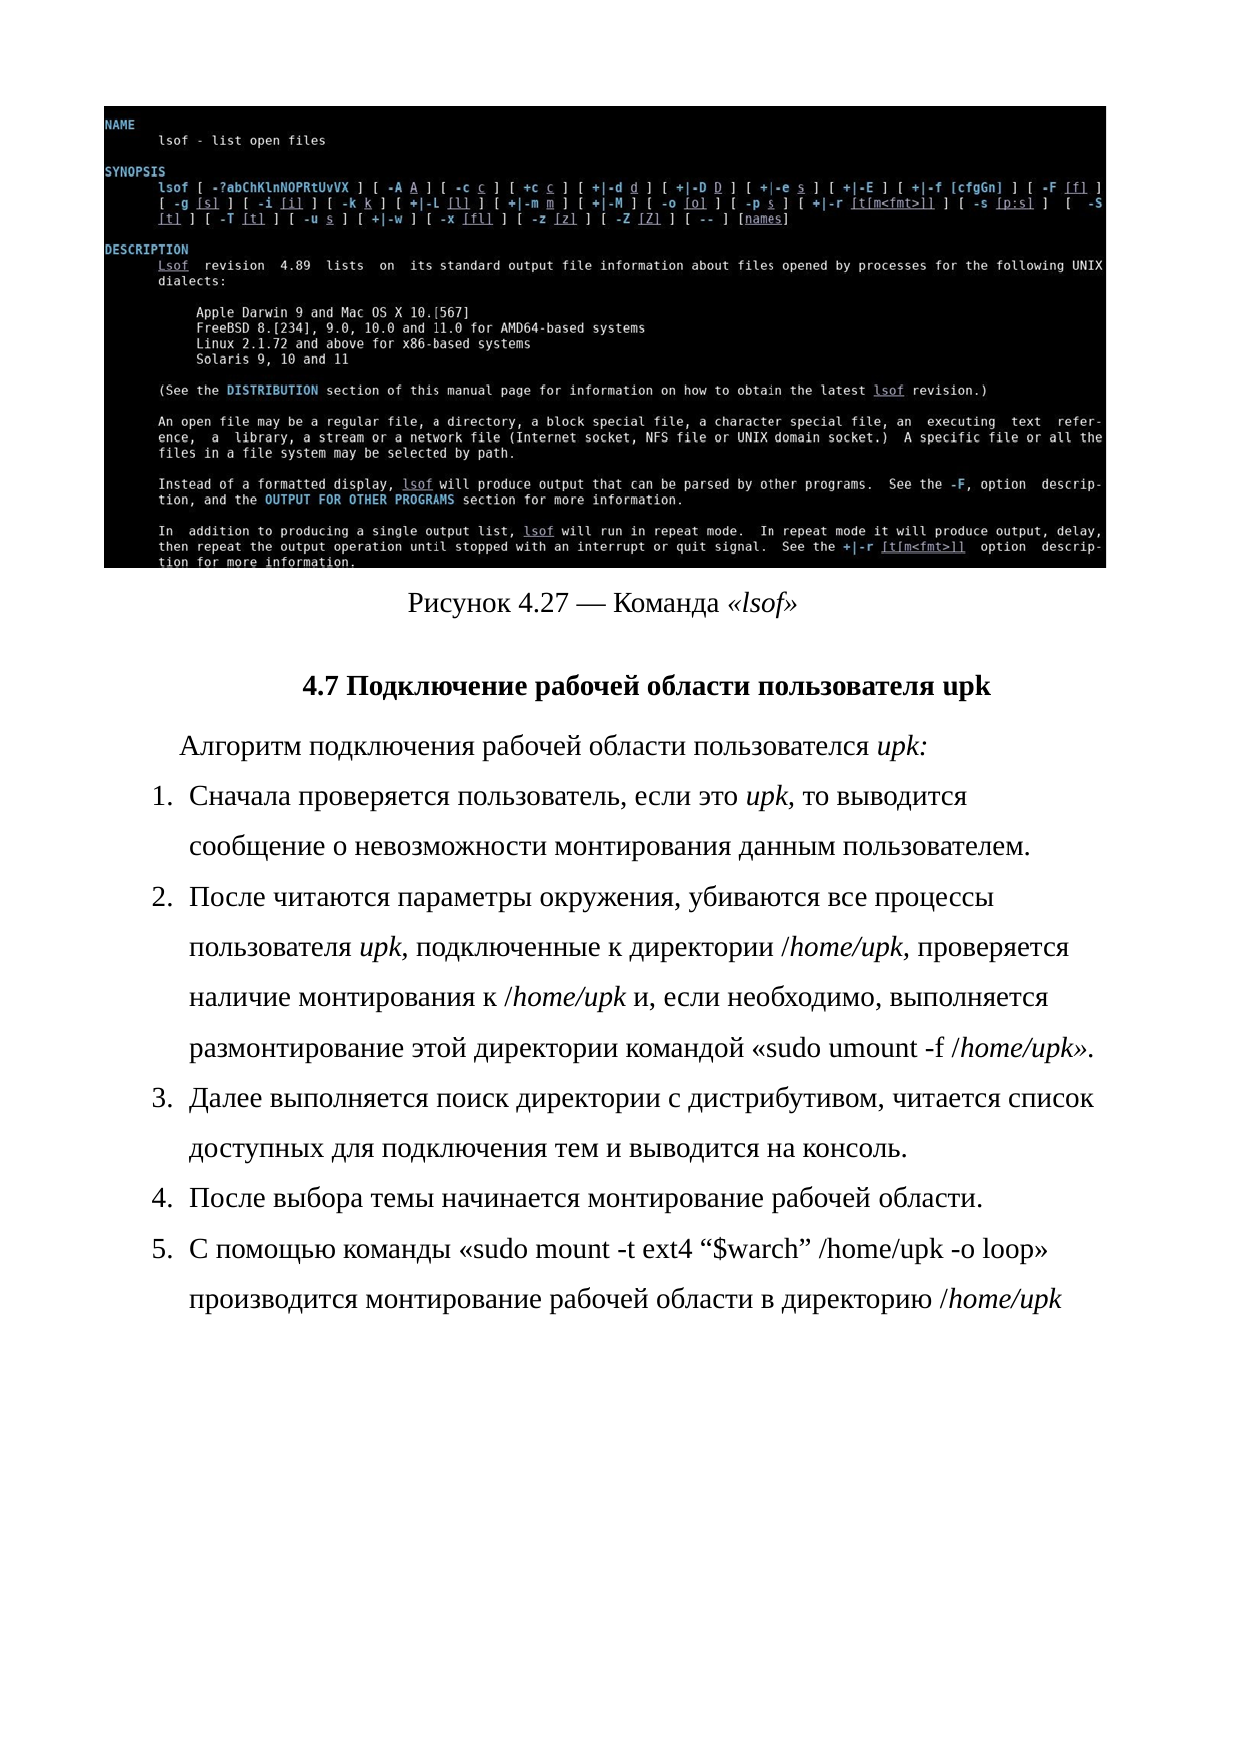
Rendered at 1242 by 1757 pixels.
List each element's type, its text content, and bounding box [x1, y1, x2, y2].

list После читаются параметры окружения, убиваются все процессы пользователя upk, подключенные к директории /home/upk, проверяется наличие монтирования к /home/upk и, если необходимо, выполняется размонтирование этой директории командой «sudo umount -f /home/upk». [151, 879, 1106, 1063]
text Рисунок 4.27 — Команда «lsof» [102, 568, 1106, 618]
list Сначала проверяется пользователь, если это upk, то выводится сообщение о невозможности монтирования данным пользователем. [151, 778, 1106, 862]
list После выбора темы начинается монтирование рабочей области. [151, 1181, 1106, 1214]
subtitle 4.7 Подключение рабочей области пользователя upk [187, 668, 1106, 701]
list Далее выполняется поиск директории с дистрибутивом, читается список доступных для подключения тем и выводится на консоль. [151, 1080, 1106, 1164]
list С помощью команды «sudo mount -t ext4 “$warch” /home/upk -o loop» производится монтирование рабочей области в директорию /home/upk [151, 1231, 1106, 1315]
text Алгоритм подключения рабочей области пользователся upk: [102, 728, 1106, 761]
picture [102, 106, 1107, 568]
